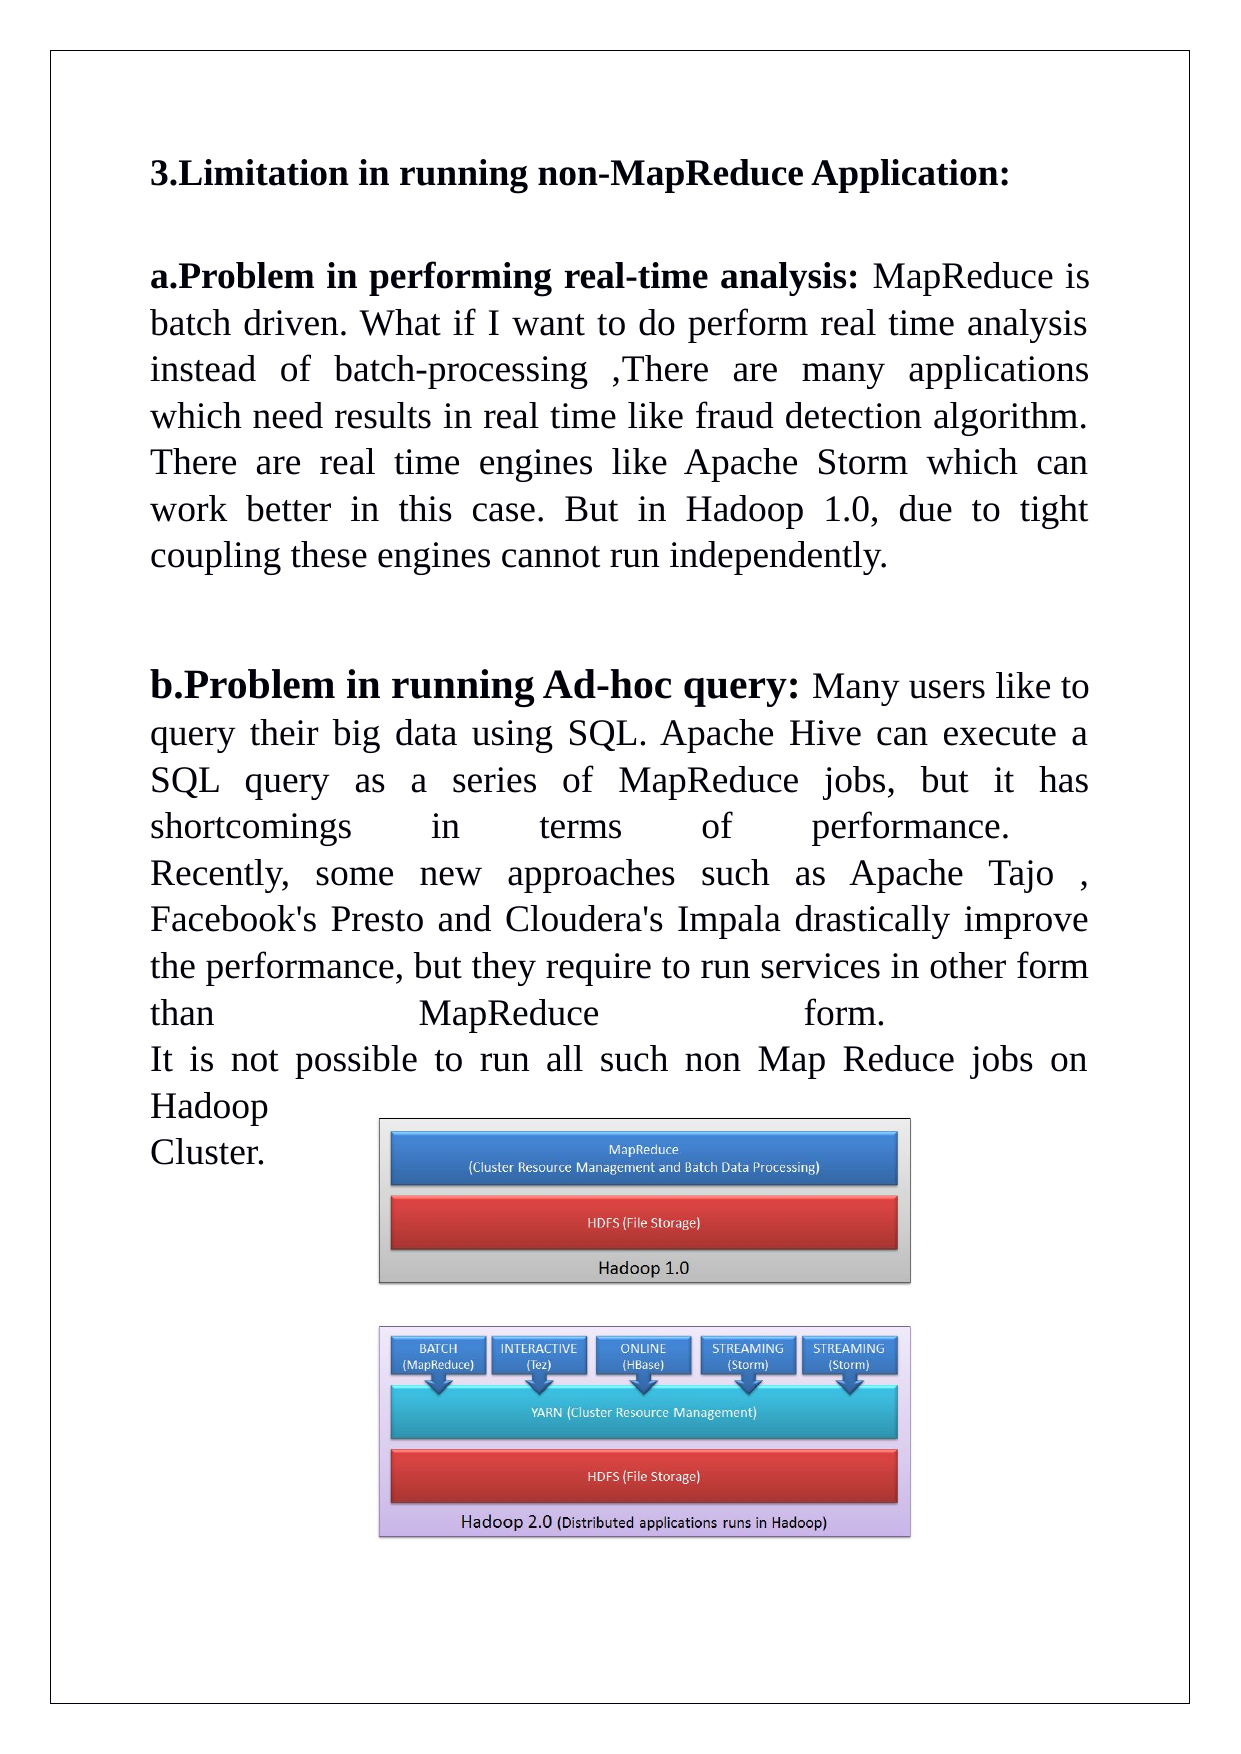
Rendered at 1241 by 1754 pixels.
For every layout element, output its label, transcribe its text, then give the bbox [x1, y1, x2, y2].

text a.Problem in performing real-time analysis: MapReduce is batch driven. What if I want to do perform real time analysis instead of batch-processing ,There are many applications which need results in real time like fraud detection algorithm. There are real time engines like Apache Storm which can work better in this case. But in Hadoop 1.0, due to tight coupling these engines cannot run independently. [150, 253, 1090, 576]
text 3.Limitation in running non-MapReduce Application: [150, 150, 1090, 193]
text b.Problem in running Ad-hoc query: Many users like to query their big data using SQL. Apache Hive can execute a SQL query as a series of MapReduce jobs, but it has shortcomings in terms of performance. Recently, some new approaches such as Apache Tajo , Facebook's Presto and Cloudera's Impala drastically improve the performance, but they require to run services in other form than MapReduce form. It is not possible to run all such non Map Reduce jobs on Hadoop Cluster. [150, 659, 1090, 1173]
picture [370, 1110, 920, 1542]
